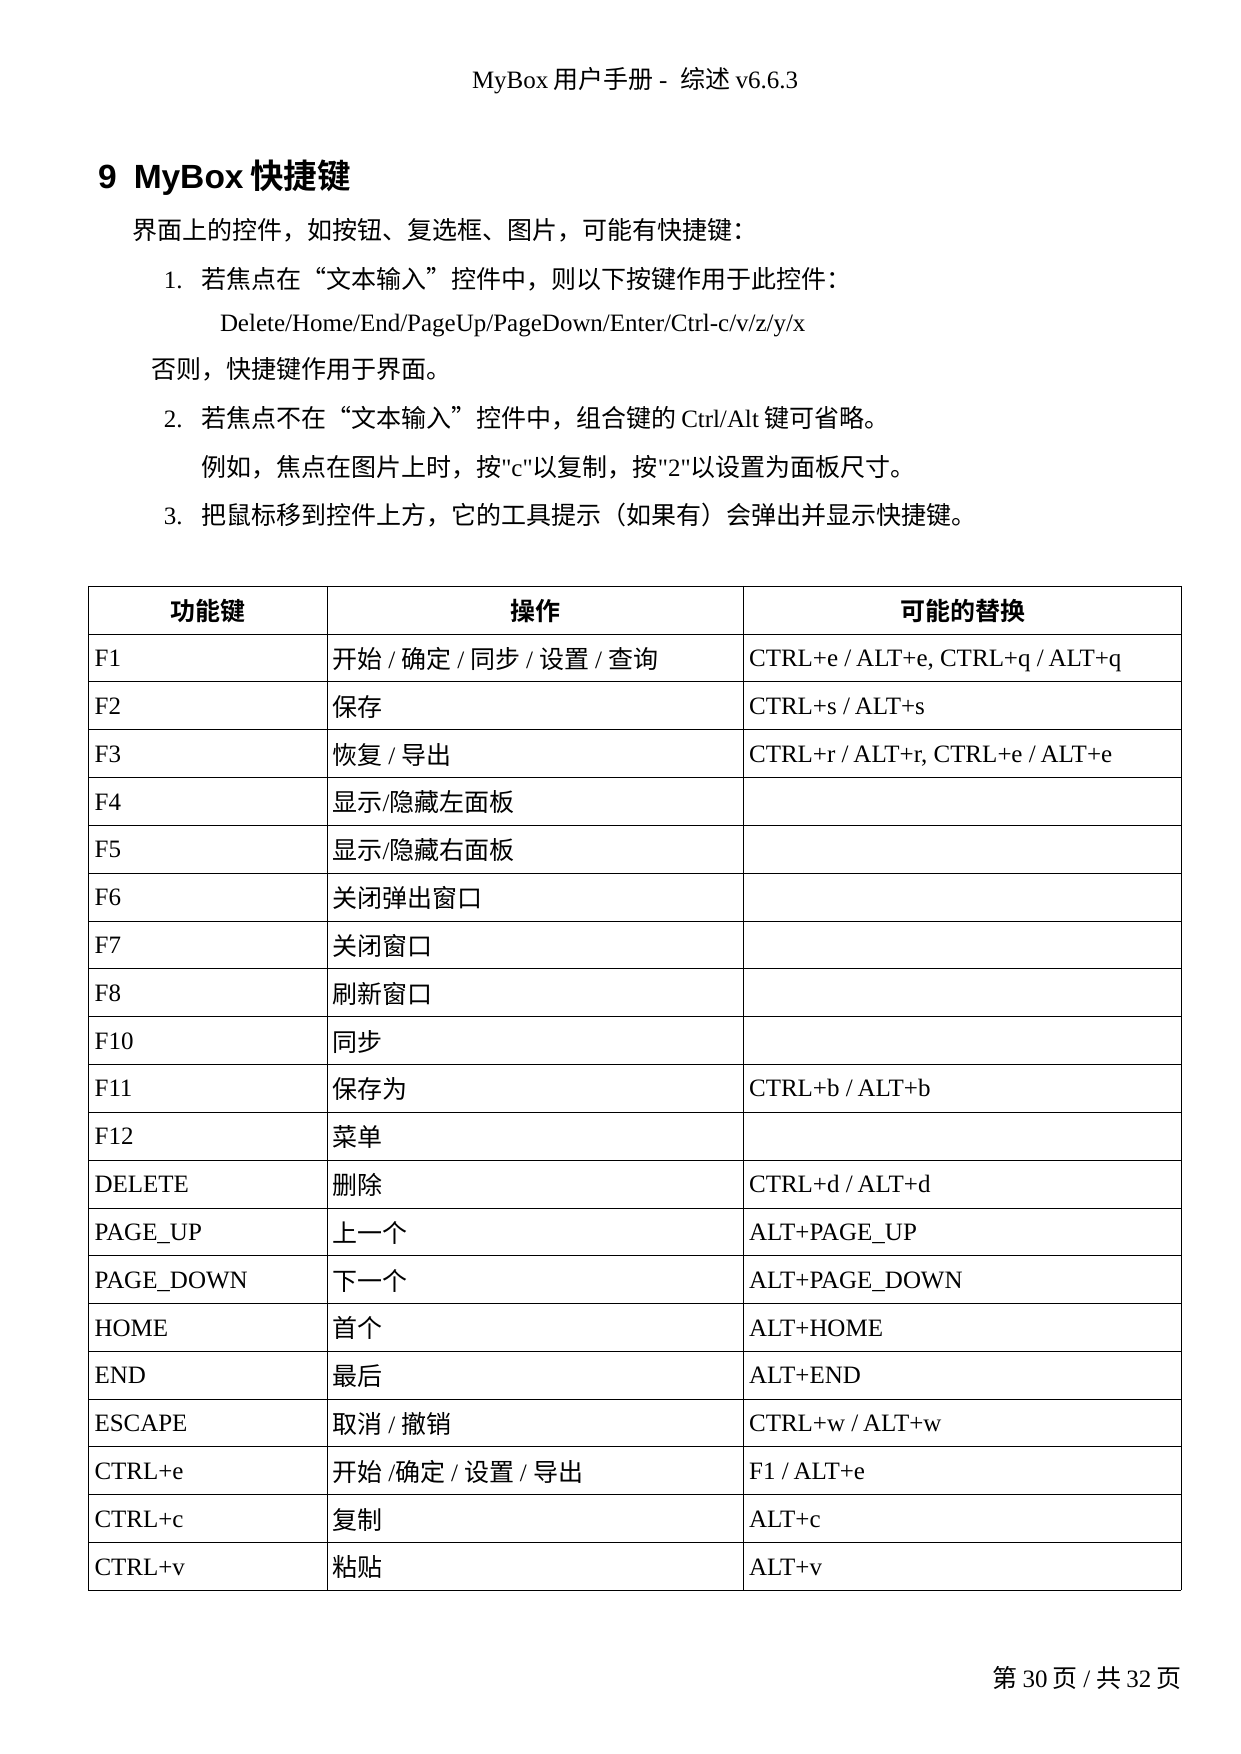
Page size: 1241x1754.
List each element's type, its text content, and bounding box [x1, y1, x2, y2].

list 若焦点在“文本输入”控件中，则以下按键作用于此控件： [163, 259, 1181, 296]
table_cell [744, 778, 1181, 825]
table_cell F1 / ALT+e [744, 1447, 1181, 1494]
text 否则，快捷键作用于界面。 [88, 349, 1181, 386]
table_cell F7 [89, 922, 327, 968]
table_cell DELETE [89, 1161, 327, 1207]
subtitle MyBox快捷键 [88, 150, 1181, 198]
table_cell F4 [89, 778, 327, 825]
table_cell 开始 /确定 / 设置 / 导出 [328, 1447, 743, 1494]
table_cell 关闭窗口 [328, 922, 743, 968]
table_cell CTRL+c [89, 1495, 327, 1542]
table_cell [744, 922, 1181, 968]
table_cell 恢复 / 导出 [328, 730, 743, 777]
table_cell 保存为 [328, 1065, 743, 1112]
table_cell 刷新窗口 [328, 969, 743, 1016]
table_cell F6 [89, 874, 327, 921]
table_cell 显示/隐藏右面板 [328, 826, 743, 873]
table_cell PAGE_DOWN [89, 1256, 327, 1303]
table_cell CTRL+s / ALT+s [744, 682, 1181, 729]
table_cell ESCAPE [89, 1400, 327, 1446]
table_cell 粘贴 [328, 1543, 743, 1590]
table_cell ALT+PAGE_DOWN [744, 1256, 1181, 1303]
table_cell 关闭弹出窗口 [328, 874, 743, 921]
table_cell ALT+END [744, 1352, 1181, 1399]
table_cell CTRL+w / ALT+w [744, 1400, 1181, 1446]
table_cell F3 [89, 730, 327, 777]
table_cell 下一个 [328, 1256, 743, 1303]
table_cell 复制 [328, 1495, 743, 1542]
table_cell CTRL+d / ALT+d [744, 1161, 1181, 1207]
table_cell CTRL+e [89, 1447, 327, 1494]
table_cell END [89, 1352, 327, 1399]
table_cell 取消 / 撤销 [328, 1400, 743, 1446]
table_cell ALT+PAGE_UP [744, 1209, 1181, 1255]
table_cell 保存 [328, 682, 743, 729]
table_cell 最后 [328, 1352, 743, 1399]
table_cell ALT+HOME [744, 1304, 1181, 1351]
table_cell F11 [89, 1065, 327, 1112]
list 若焦点不在“文本输入”控件中，组合键的Ctrl/Alt键可省略。 [163, 398, 1181, 434]
table_cell F5 [89, 826, 327, 873]
table_cell ALT+c [744, 1495, 1181, 1542]
table_cell 开始 / 确定 / 同步 / 设置 / 查询 [328, 635, 743, 681]
table_cell [744, 874, 1181, 921]
table_header 操作 [328, 587, 743, 634]
table_cell 上一个 [328, 1209, 743, 1255]
table_cell [744, 1113, 1181, 1159]
table_cell 菜单 [328, 1113, 743, 1159]
table_cell 删除 [328, 1161, 743, 1207]
table_cell [744, 969, 1181, 1016]
table_cell F2 [89, 682, 327, 729]
table_cell F8 [89, 969, 327, 1016]
table_cell 显示/隐藏左面板 [328, 778, 743, 825]
text 界面上的控件，如按钮、复选框、图片，可能有快捷键： [88, 211, 1181, 247]
table_header 功能键 [89, 587, 327, 634]
table_cell [744, 1017, 1181, 1064]
table_header 可能的替换 [744, 587, 1181, 634]
table_cell F12 [89, 1113, 327, 1159]
table_cell ALT+v [744, 1543, 1181, 1590]
table_cell F10 [89, 1017, 327, 1064]
table_cell CTRL+e / ALT+e, CTRL+q / ALT+q [744, 635, 1181, 681]
list 把鼠标移到控件上方，它的工具提示（如果有）会弹出并显示快捷键。 [163, 496, 1181, 532]
table_cell 同步 [328, 1017, 743, 1064]
table_cell CTRL+r / ALT+r, CTRL+e / ALT+e [744, 730, 1181, 777]
text Delete/Home/End/PageUp/PageDown/Enter/Ctrl-c/v/z/y/x [88, 308, 1181, 337]
table_cell PAGE_UP [89, 1209, 327, 1255]
table_cell HOME [89, 1304, 327, 1351]
list 例如，焦点在图片上时，按"c"以复制，按"2"以设置为面板尺寸。 [163, 447, 1181, 483]
table_cell [744, 826, 1181, 873]
table_cell CTRL+b / ALT+b [744, 1065, 1181, 1112]
table_cell 首个 [328, 1304, 743, 1351]
table_cell F1 [89, 635, 327, 681]
table_cell CTRL+v [89, 1543, 327, 1590]
